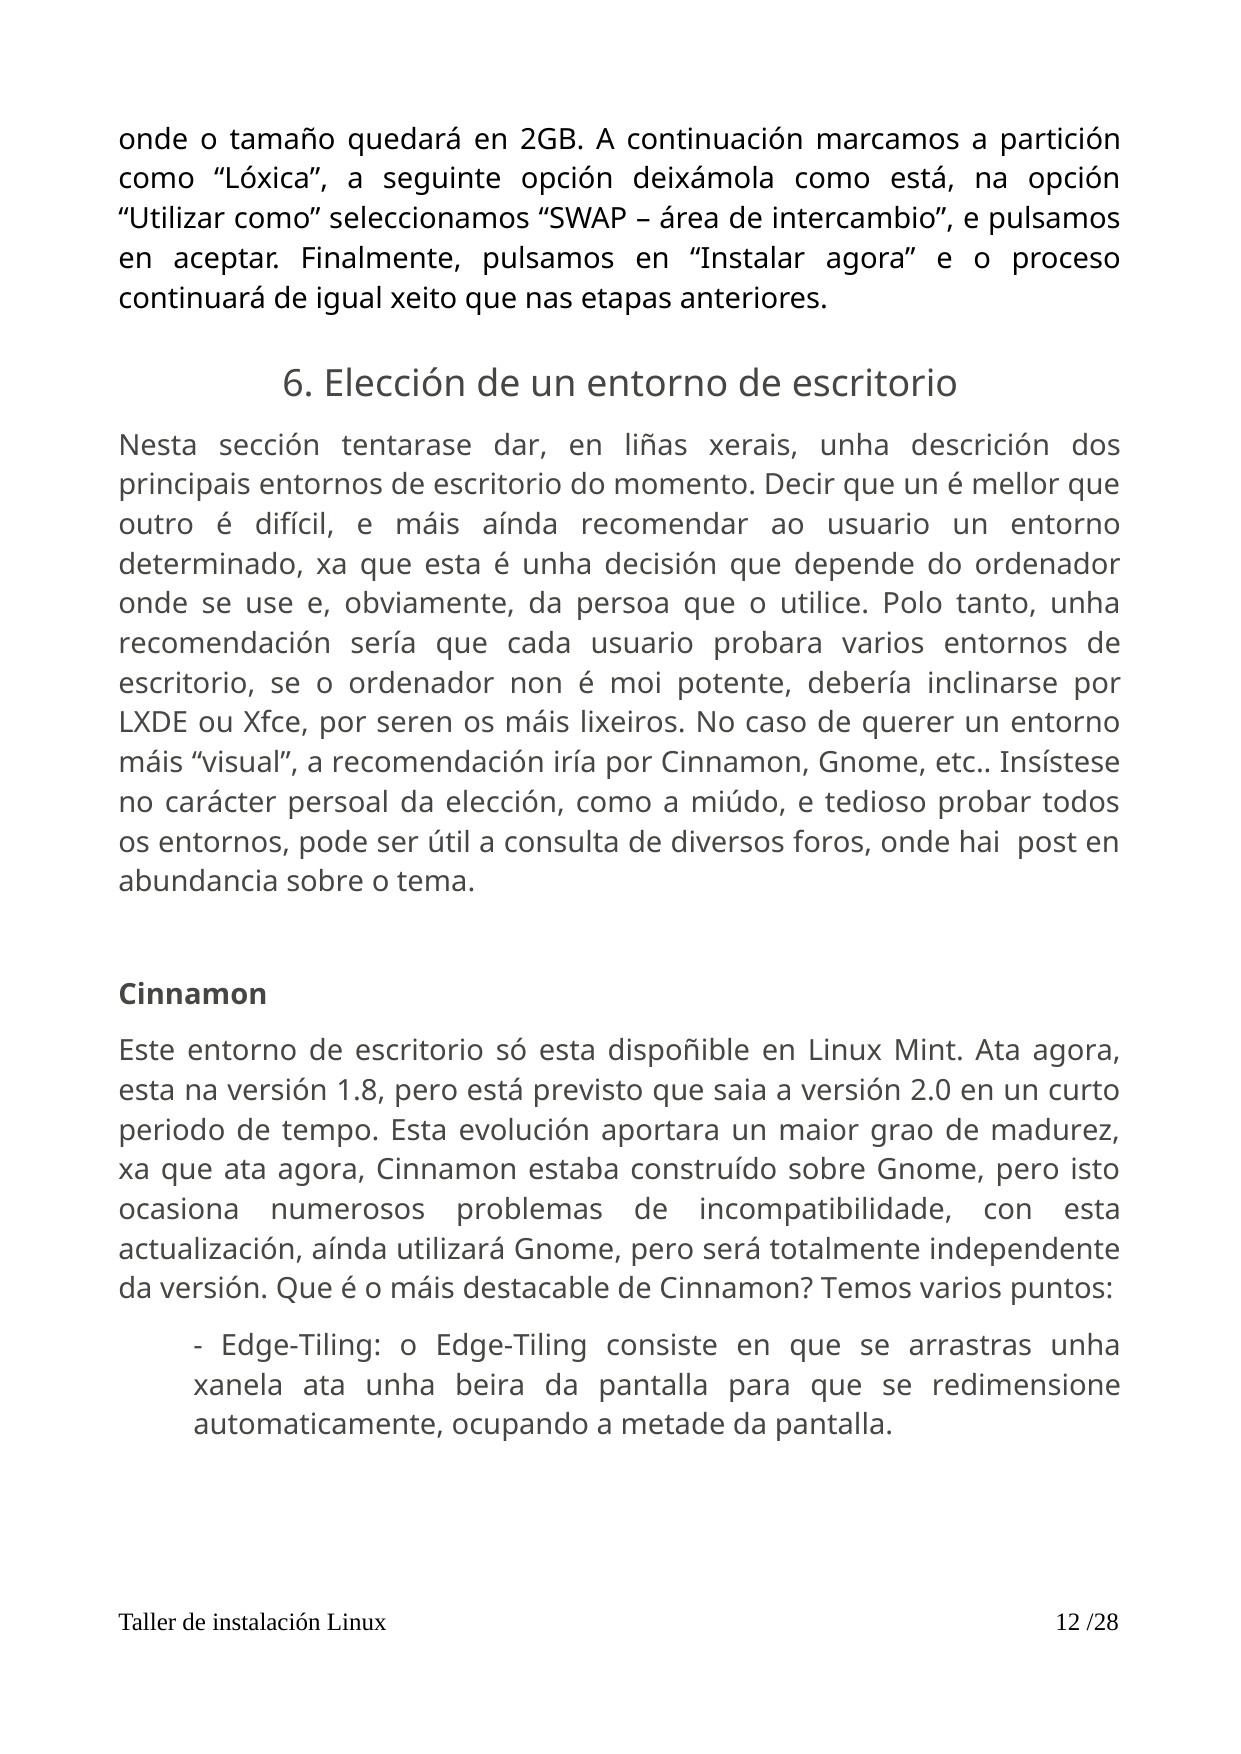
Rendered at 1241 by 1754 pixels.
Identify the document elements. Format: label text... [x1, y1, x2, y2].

text 6. Elección de un entorno de escritorio [118, 356, 1122, 407]
text Nesta sección tentarase dar, en liñas xerais, unha descrición dos principais entornos de escritorio do momento. Decir que un é mellor que outro é difícil, e máis aínda recomendar ao usuario un entorno determinado, xa que esta é unha decisión que depende do ordenador onde se use e, obviamente, da persoa que o utilice. Polo tanto, unha recomendación sería que cada usuario probara varios entornos de escritorio, se o ordenador non é moi potente, debería inclinarse por LXDE ou Xfce, por seren os máis lixeiros. No caso de querer un entorno máis “visual”, a recomendación iría por Cinnamon, Gnome, etc.. Insístese no carácter persoal da elección, como a miúdo, e tedioso probar todos os entornos, pode ser útil a consulta de diversos foros, onde hai post en abundancia sobre o tema. [118, 424, 1122, 900]
text Cinnamon [118, 973, 1122, 1013]
text Este entorno de escritorio só esta dispoñible en Linux Mint. Ata agora, esta na versión 1.8, pero está previsto que saia a versión 2.0 en un curto periodo de tempo. Esta evolución aportara un maior grao de madurez, xa que ata agora, Cinnamon estaba construído sobre Gnome, pero isto ocasiona numerosos problemas de incompatibilidade, con esta actualización, aínda utilizará Gnome, pero será totalmente independente da versión. Que é o máis destacable de Cinnamon? Temos varios puntos: [118, 1029, 1122, 1307]
text - Edge-Tiling: o Edge-Tiling consiste en que se arrastras unha xanela ata unha beira da pantalla para que se redimensione automaticamente, ocupando a metade da pantalla. [193, 1324, 1122, 1443]
text onde o tamaño quedará en 2GB. A continuación marcamos a partición como “Lóxica”, a seguinte opción deixámola como está, na opción “Utilizar como” seleccionamos “SWAP – área de intercambio”, e pulsamos en aceptar. Finalmente, pulsamos en “Instalar agora” e o proceso continuará de igual xeito que nas etapas anteriores. [118, 118, 1122, 317]
